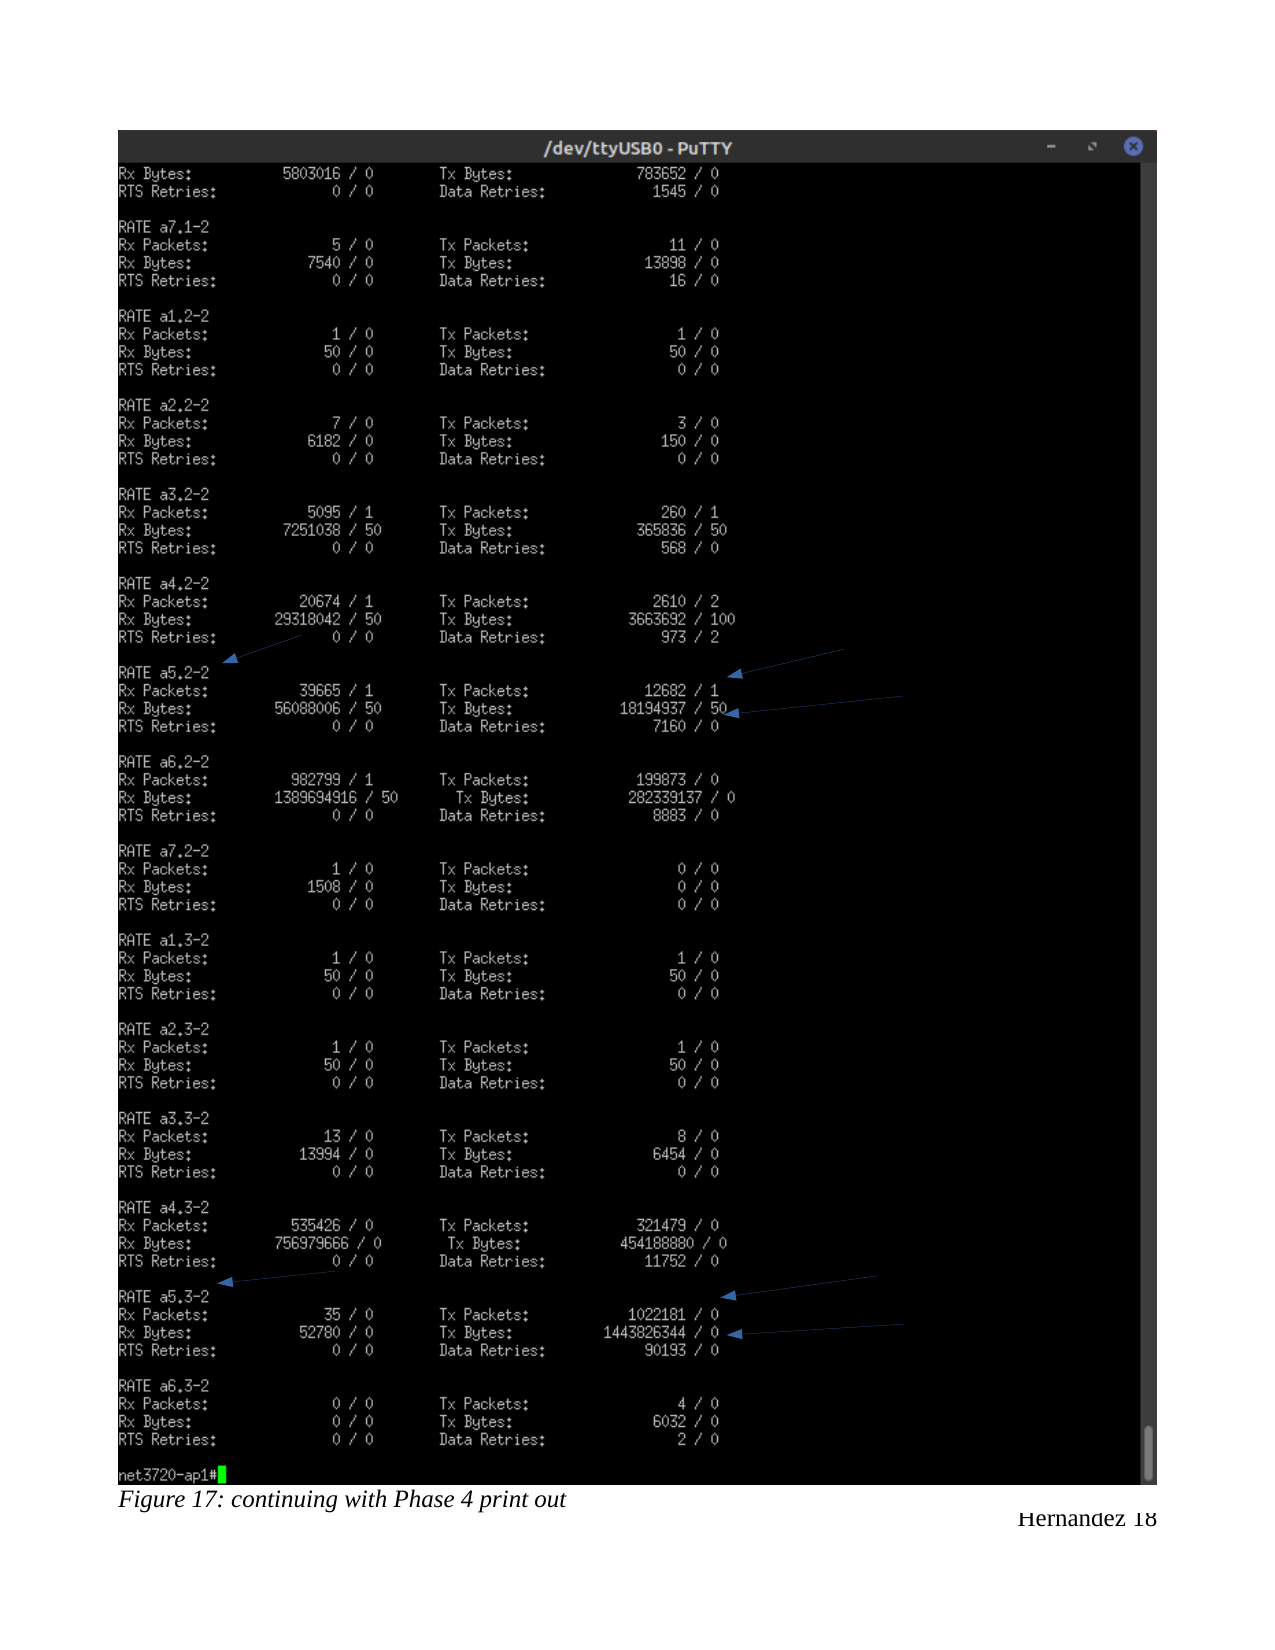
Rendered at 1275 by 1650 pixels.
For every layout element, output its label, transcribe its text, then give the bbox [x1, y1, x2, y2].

picture [118, 130, 1157, 1485]
text Figure 17: continuing with Phase 4 print out [118, 1485, 1157, 1513]
